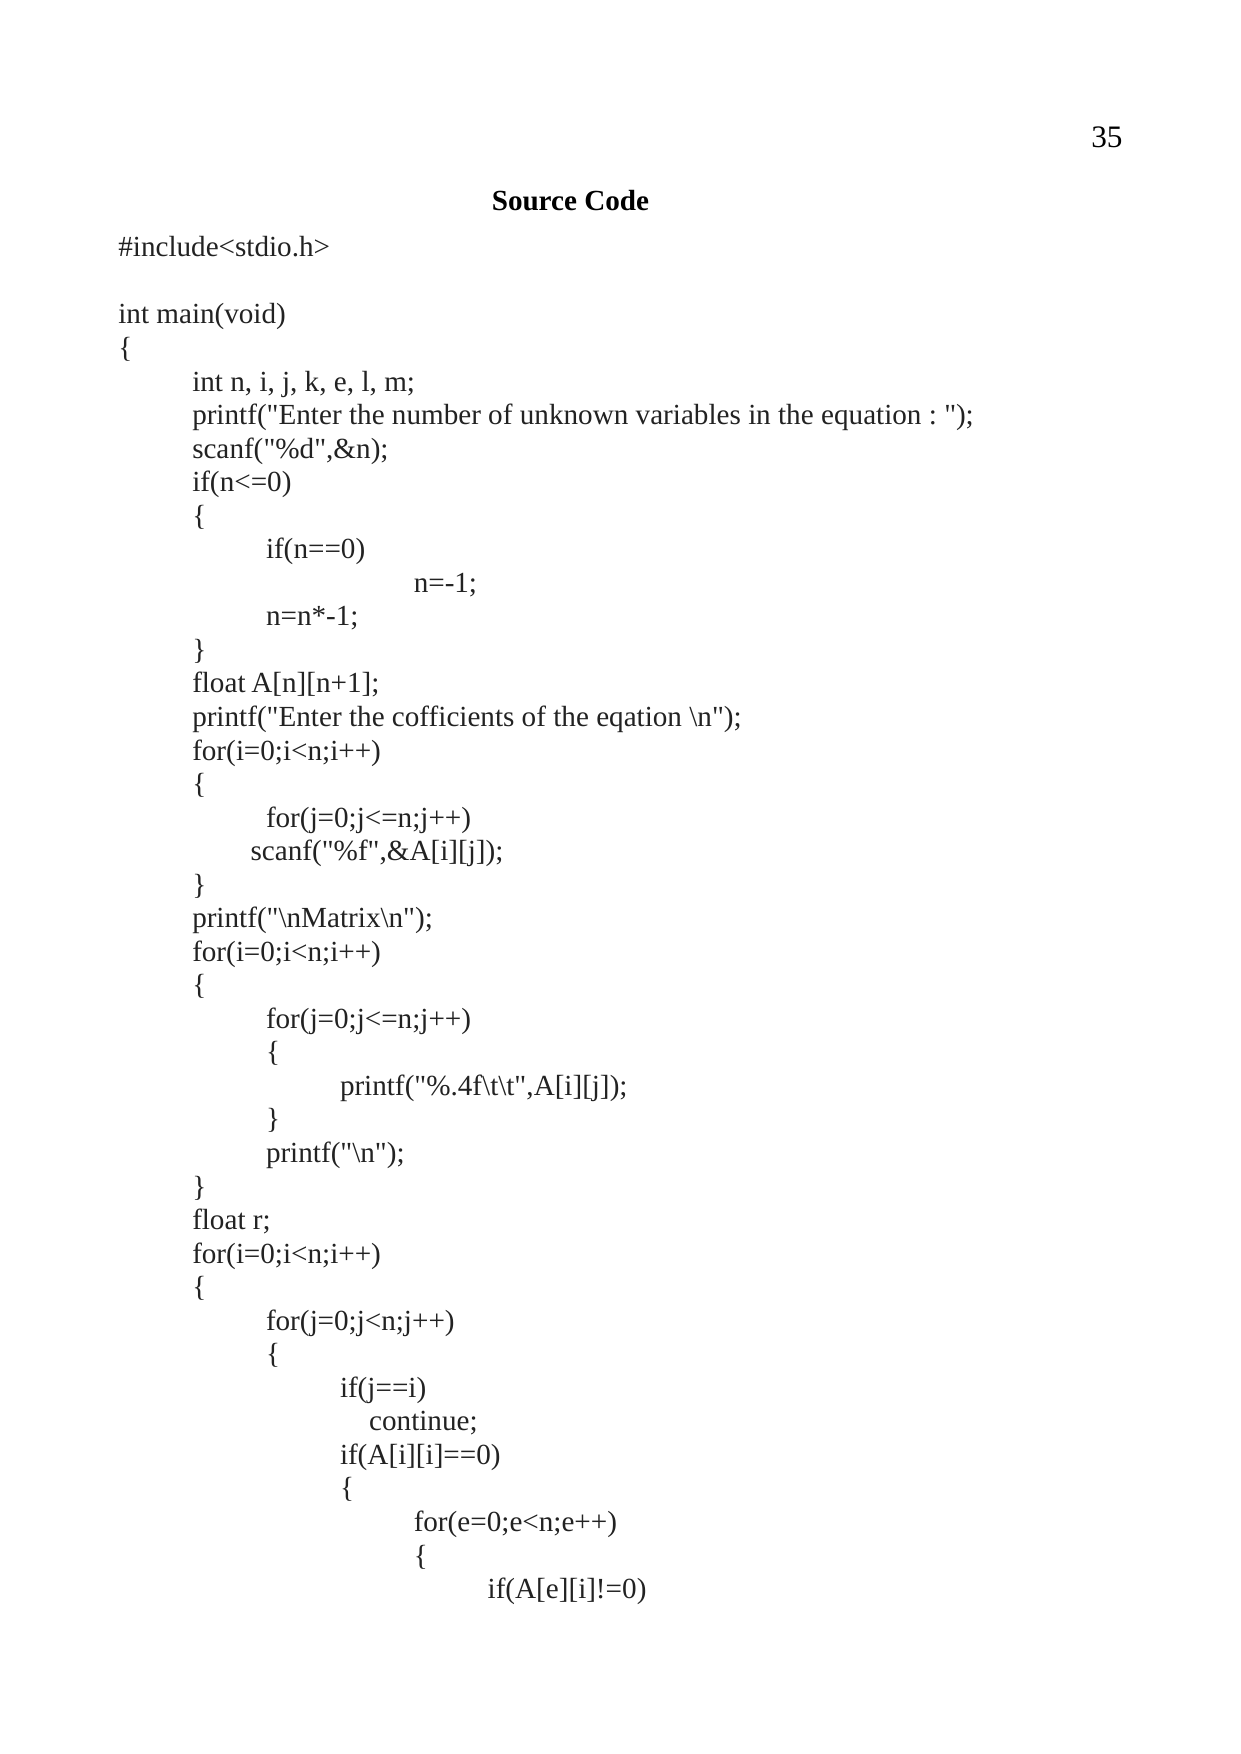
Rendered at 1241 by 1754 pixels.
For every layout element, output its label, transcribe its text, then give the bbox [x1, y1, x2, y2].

text #include<stdio.h> [118, 229, 1122, 263]
text printf("\n"); [118, 1135, 1122, 1169]
text for(i=0;i<n;i++) [118, 1236, 1122, 1269]
text float A[n][n+1]; [118, 666, 1122, 699]
text } [118, 1102, 1122, 1135]
text { [118, 1336, 1122, 1370]
text printf("\nMatrix\n"); [118, 900, 1122, 934]
text if(A[i][i]==0) [118, 1437, 1122, 1471]
text printf("%.4f\t\t",A[i][j]); [118, 1068, 1122, 1102]
text scanf("%d",&n); [118, 431, 1122, 464]
text } [118, 632, 1122, 666]
text for(j=0;j<=n;j++) [118, 800, 1122, 833]
text for(e=0;e<n;e++) [118, 1504, 1122, 1538]
text int n, i, j, k, e, l, m; [118, 364, 1122, 397]
text float r; [118, 1202, 1122, 1236]
text { [118, 1538, 1122, 1571]
text for(i=0;i<n;i++) [118, 733, 1122, 766]
text if(n==0) [118, 531, 1122, 565]
text { [118, 1269, 1122, 1303]
text { [118, 1471, 1122, 1504]
text int main(void) [118, 297, 1122, 330]
text { [118, 1034, 1122, 1068]
text for(i=0;i<n;i++) [118, 934, 1122, 967]
text } [118, 1169, 1122, 1202]
text } [118, 867, 1122, 900]
text printf("Enter the cofficients of the eqation \n"); [118, 699, 1122, 733]
text n=-1; [118, 565, 1122, 598]
text if(j==i) [118, 1370, 1122, 1403]
text scanf("%f",&A[i][j]); [118, 833, 1122, 867]
text for(j=0;j<=n;j++) [118, 1001, 1122, 1034]
text if(n<=0) [118, 464, 1122, 498]
text { [118, 967, 1122, 1001]
text printf("Enter the number of unknown variables in the equation : "); [118, 397, 1122, 431]
text continue; [118, 1403, 1122, 1437]
text n=n*-1; [118, 598, 1122, 632]
text { [118, 498, 1122, 531]
text { [118, 766, 1122, 800]
text if(A[e][i]!=0) [118, 1571, 1122, 1605]
text for(j=0;j<n;j++) [118, 1303, 1122, 1336]
text Source Code [492, 183, 978, 217]
text { [118, 330, 1122, 364]
